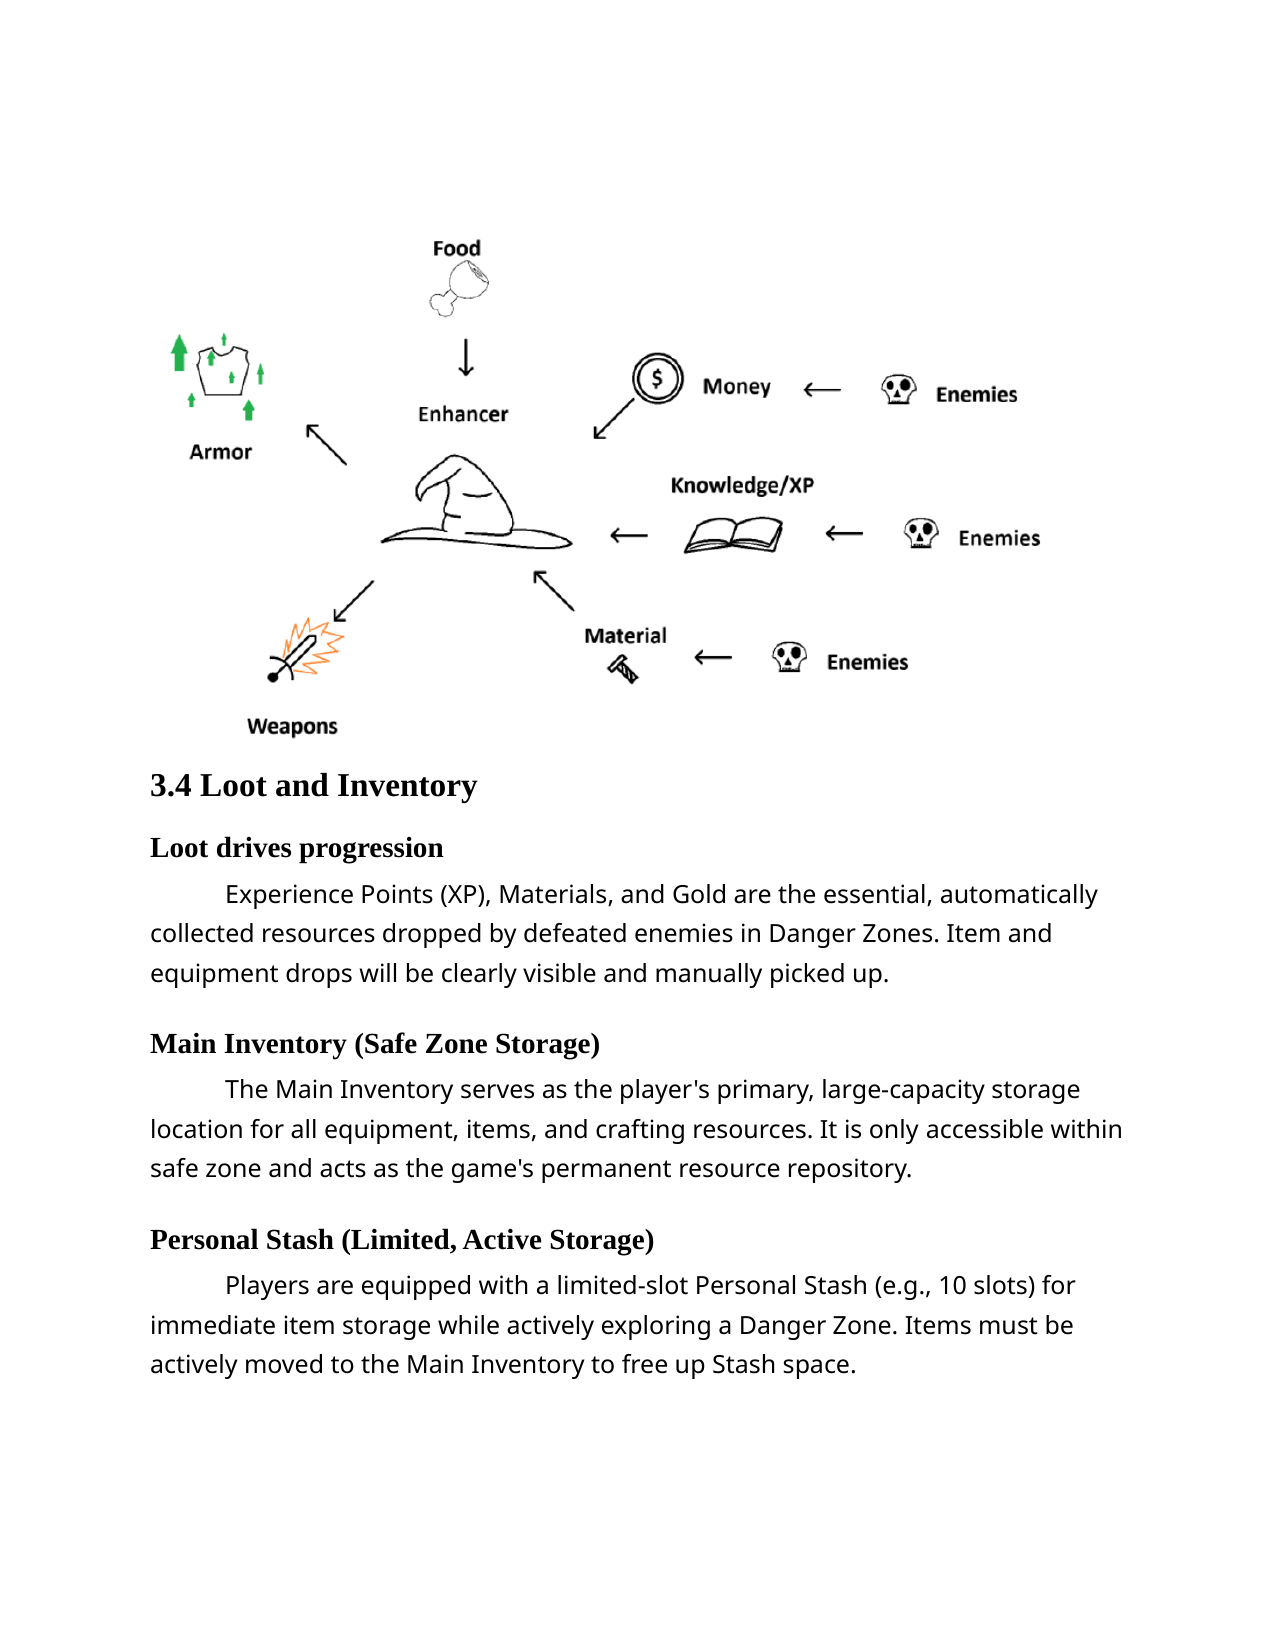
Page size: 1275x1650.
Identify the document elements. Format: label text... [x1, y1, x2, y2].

text Players are equipped with a limited-slot Personal Stash (e.g., 10 slots) for immediate item storage while actively exploring a Danger Zone. Items must be actively moved to the Main Inventory to free up Stash space. [150, 1268, 1125, 1381]
text The Main Inventory serves as the player's primary, large-capacity storage location for all equipment, items, and crafting resources. It is only accessible within safe zone and acts as the game's permanent resource repository. [150, 1072, 1125, 1185]
subtitle Loot drives progression [150, 830, 1125, 864]
subtitle Personal Stash (Limited, Active Storage) [150, 1222, 1125, 1255]
subtitle Main Inventory (Safe Zone Storage) [150, 1026, 1125, 1060]
subtitle 3.4 Loot and Inventory [150, 765, 1125, 803]
text Experience Points (XP), Materials, and Gold are the essential, automatically collected resources dropped by defeated enemies in Danger Zones. Item and equipment drops will be clearly visible and manually picked up. [150, 876, 1125, 989]
picture [150, 150, 1125, 765]
